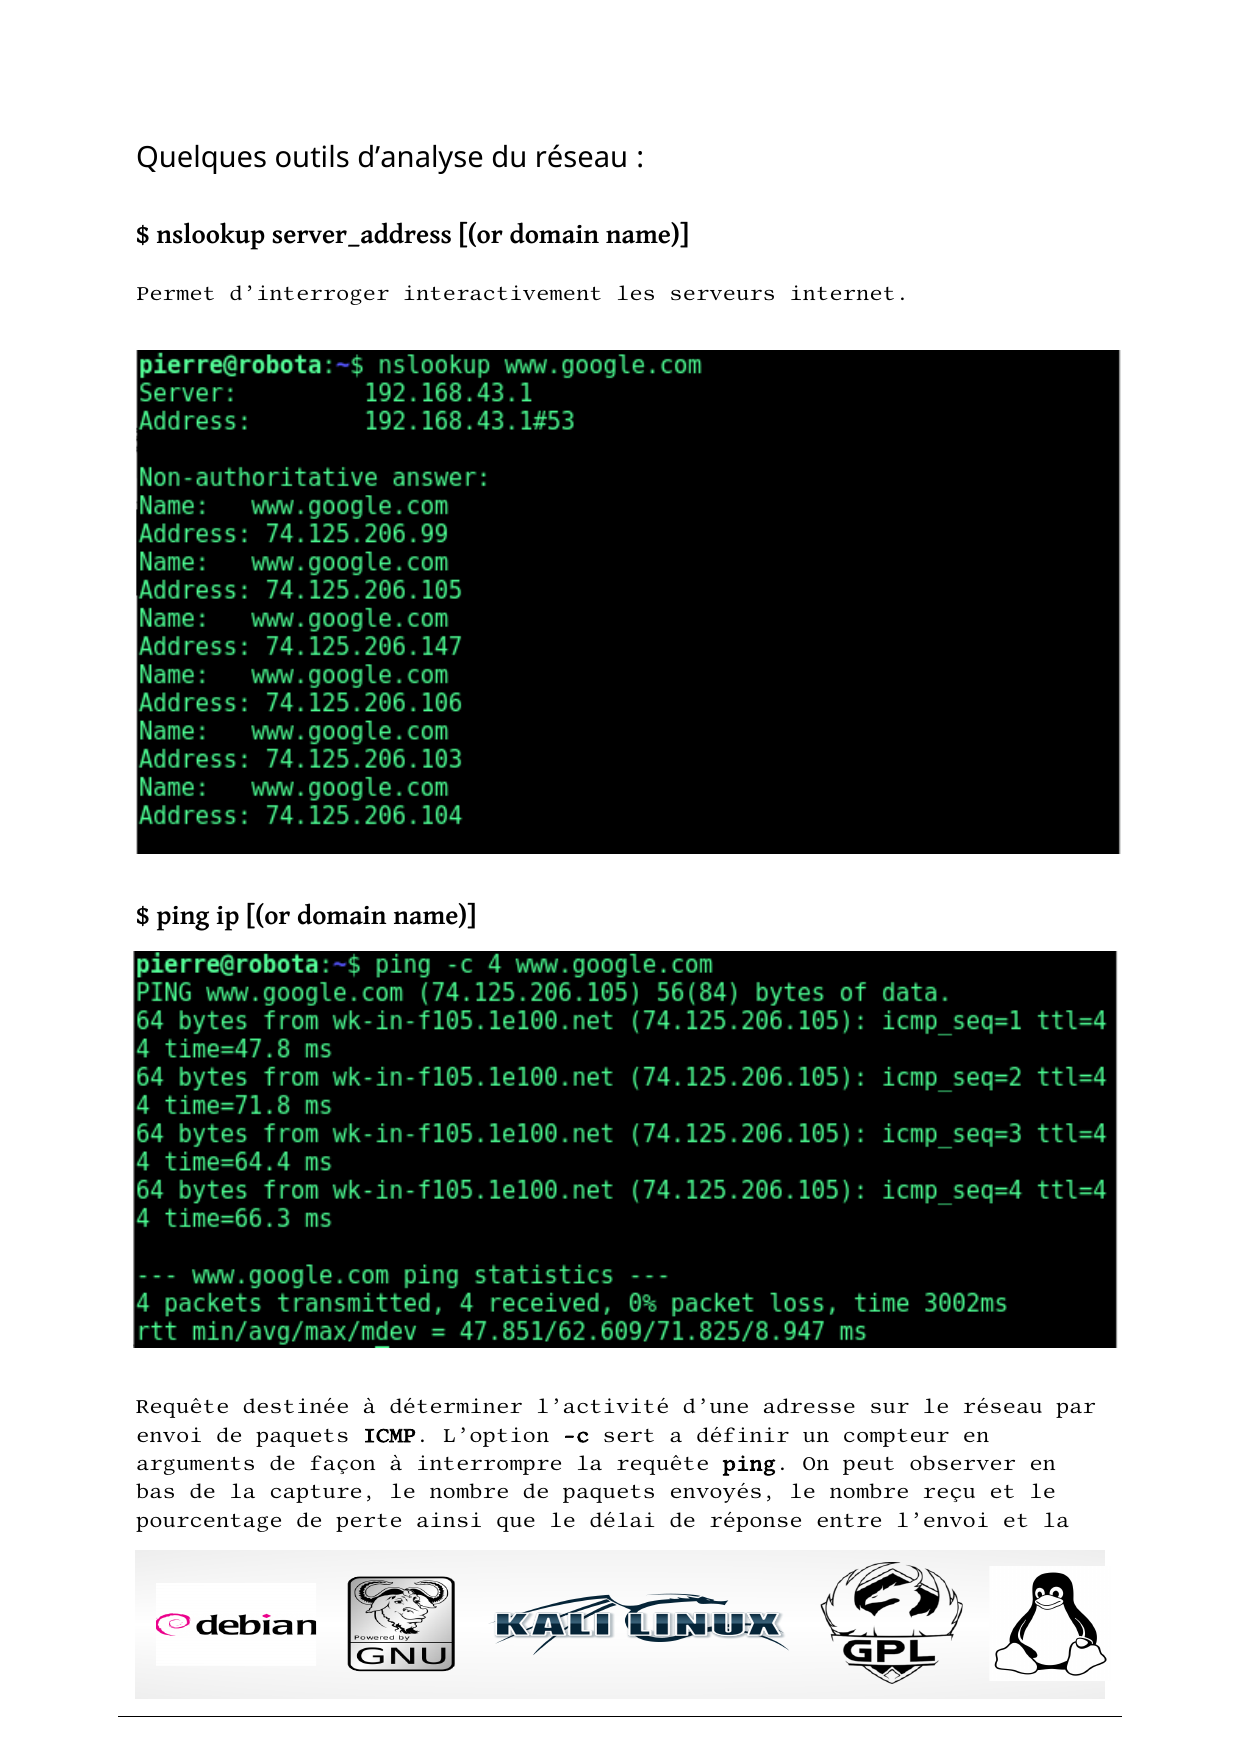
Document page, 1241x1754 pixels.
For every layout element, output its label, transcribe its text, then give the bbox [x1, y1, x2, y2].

picture [341, 1573, 460, 1674]
text Requête destinée à déterminer l’activité d’une adresse sur le réseau par envoi de paquets ICMP. L’option -c sert a définir un compteur en arguments de façon à interrompre la requête ping. On peut observer en bas de la capture, le nombre de paquets envoyés, le nombre reçu et le pourcentage de perte ainsi que le délai de réponse entre l’envoi et la [136, 1395, 1104, 1532]
picture [133, 951, 1118, 1348]
picture [820, 1562, 963, 1684]
picture [476, 1579, 799, 1670]
subtitle Quelques outils d’analyse du réseau : [136, 136, 1104, 176]
picture [136, 350, 1121, 854]
picture [156, 1583, 317, 1666]
text $ ping ip [(or domain name)] [136, 901, 1104, 932]
text Permet d’interroger interactivement les serveurs internet. [136, 282, 1104, 306]
picture [989, 1566, 1112, 1681]
text $ nslookup server_address [(or domain name)] [136, 219, 1104, 251]
